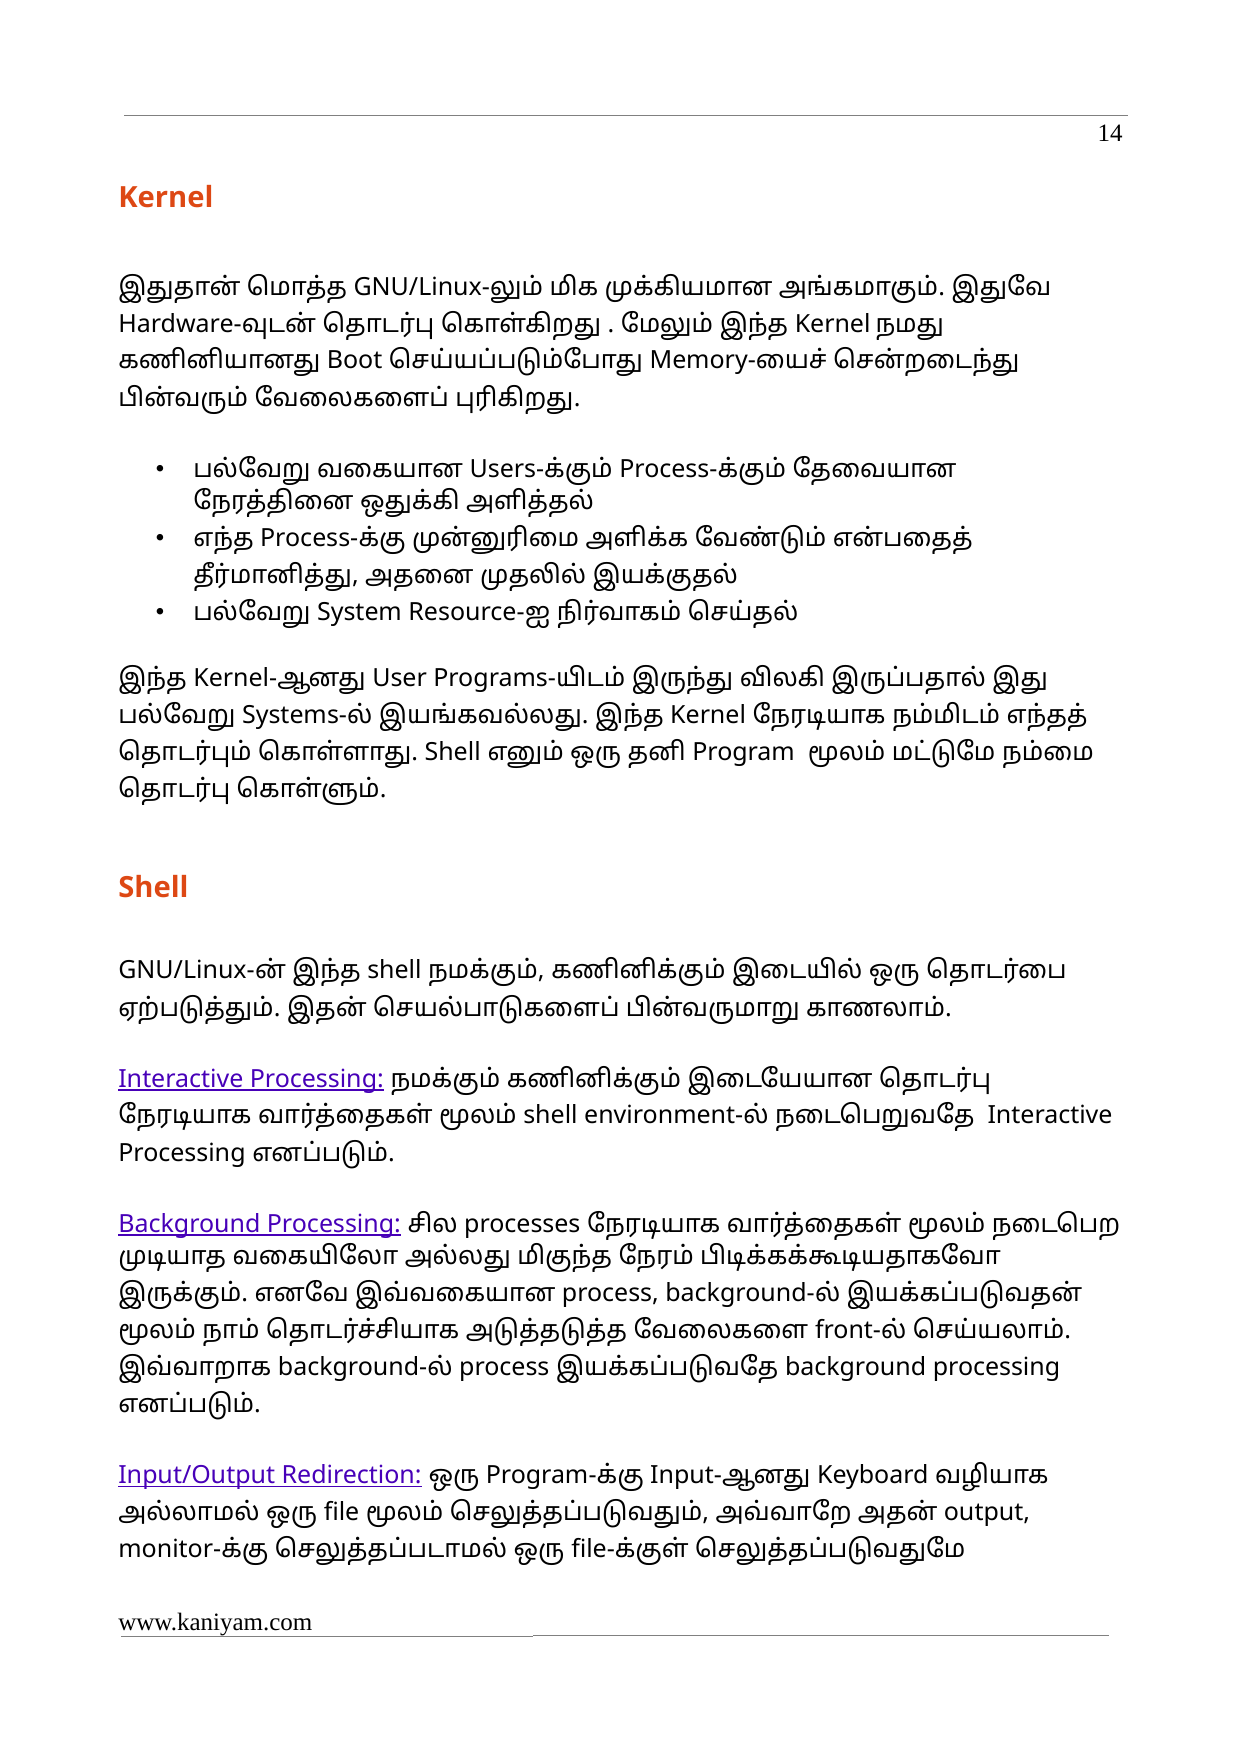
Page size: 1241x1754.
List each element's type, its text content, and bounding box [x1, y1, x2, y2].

list எந்த Process-க்கு முன்னுரிமை அளிக்க வேண்டும் என்பதைத் தீர்மானித்து, அதனை முதலில் இயக்குதல் [156, 520, 1122, 594]
subtitle Kernel [118, 176, 1122, 216]
text இந்த Kernel-ஆனது User Programs-யிடம் இருந்து விலகி இருப்பதால் இது பல்வேறு Systems-ல் இயங்கவல்லது. இந்த Kernel நேரடியாக நம்மிடம் எந்தத் தொடர்பும் கொள்ளாது. Shell எனும் ஒரு தனி Program மூலம் மட்டுமே நம்மை தொடர்பு கொள்ளும். [118, 659, 1122, 807]
subtitle Shell [118, 866, 1122, 940]
list பல்வேறு வகையான Users-க்கும் Process-க்கும் தேவையான நேரத்தினை ஒதுக்கி அளித்தல் [156, 450, 1122, 520]
text GNU/Linux-ன் இந்த shell நமக்கும், கணினிக்கும் இடையில் ஒரு தொடர்பை ஏற்படுத்தும். இதன் செயல்பாடுகளைப் பின்வருமாறு காணலாம். Interactive Processing: நமக்கும் கணினிக்கும் இடையேயான தொடர்பு நேரடியாக வார்த்தைகள் மூலம் shell environment-ல் நடைபெறுவதே Interactive Processing எனப்படும். Background Processing: சில processes நேரடியாக வார்த்தைகள் மூலம் நடைபெற முடியாத வகையிலோ அல்லது மிகுந்த நேரம் பிடிக்கக்கூடியதாகவோ இருக்கும். எனவே இவ்வகையான process, background-ல் இயக்கப்படுவதன் மூலம் நாம் தொடர்ச்சியாக அடுத்தடுத்த வேலைகளை front-ல் செய்யலாம். இவ்வாறாக background-ல் process இயக்கப்படுவதே background processing எனப்படும். Input/Output Redirection: ஒரு Program-க்கு Input-ஆனது Keyboard வழியாக அல்லாமல் ஒரு file மூலம் செலுத்தப்படுவதும், அவ்வாறே அதன் output, monitor-க்கு செலுத்தப்படாமல் ஒரு file-க்குள் செலுத்தப்படுவதுமே [118, 952, 1122, 1568]
list பல்வேறு System Resource-ஐ நிர்வாகம் செய்தல் [156, 594, 1122, 631]
text இதுதான் மொத்த GNU/Linux-லும் மிக முக்கியமான அங்கமாகும். இதுவே Hardware-வுடன் தொடர்பு கொள்கிறது . மேலும் இந்த Kernelநமது கணினியானது Boot செய்யப்படும்போது Memory-யைச் சென்றடைந்து பின்வரும் வேலைகளைப் புரிகிறது. [118, 268, 1122, 416]
